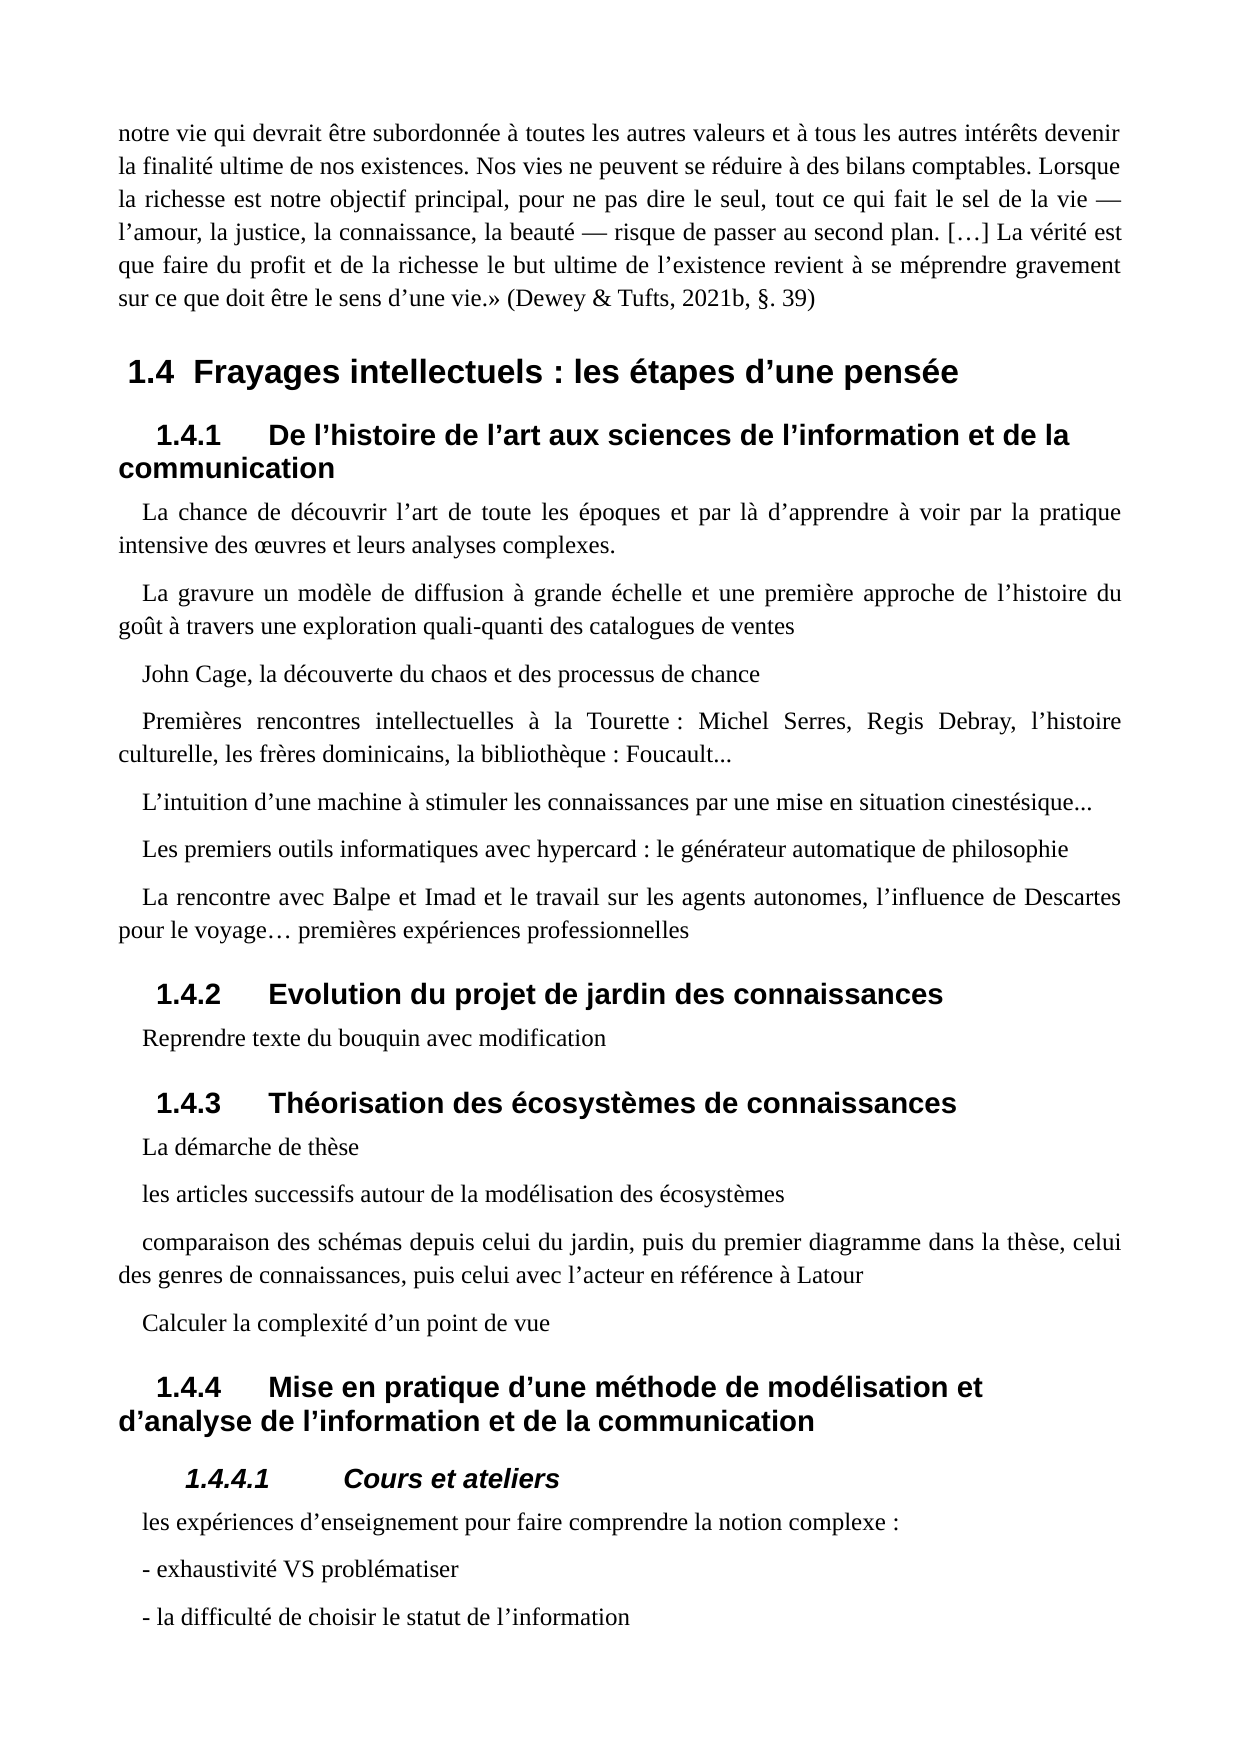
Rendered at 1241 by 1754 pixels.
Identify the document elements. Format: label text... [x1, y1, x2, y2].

text - exhaustivité VS problématiser [118, 1554, 1122, 1583]
text Premières rencontres intellectuelles à la Tourette : Michel Serres, Regis Debray, l’histoire culturelle, les frères dominicains, la bibliothèque : Foucault... [118, 706, 1122, 768]
text comparaison des schémas depuis celui du jardin, puis du premier diagramme dans la thèse, celui des genres de connaissances, puis celui avec l’acteur en référence à Latour [118, 1227, 1122, 1289]
subtitle De l’histoire de l’art aux sciences de l’information et de la communication [118, 417, 1122, 485]
text L’intuition d’une machine à stimuler les connaissances par une mise en situation cinestésique... [118, 787, 1122, 816]
text Les premiers outils informatiques avec hypercard : le générateur automatique de philosophie [118, 834, 1122, 863]
subtitle Evolution du projet de jardin des connaissances [118, 977, 1122, 1011]
subtitle Frayages intellectuels : les étapes d’une pensée [118, 352, 1122, 390]
text La chance de découvrir l’art de toute les époques et par là d’apprendre à voir par la pratique intensive des œuvres et leurs analyses complexes. [118, 497, 1122, 559]
text Reprendre texte du bouquin avec modification [118, 1023, 1122, 1052]
text les expériences d’enseignement pour faire comprendre la notion complexe : [118, 1507, 1122, 1536]
subtitle Théorisation des écosystèmes de connaissances [118, 1086, 1122, 1119]
text La démarche de thèse [118, 1132, 1122, 1161]
text La gravure un modèle de diffusion à grande échelle et une première approche de l’histoire du goût à travers une exploration quali-quanti des catalogues de ventes [118, 578, 1122, 640]
text John Cage, la découverte du chaos et des processus de chance [118, 659, 1122, 687]
text La rencontre avec Balpe et Imad et le travail sur les agents autonomes, l’influence de Descartes pour le voyage… premières expériences professionnelles [118, 882, 1122, 944]
subtitle Mise en pratique d’une méthode de modélisation et d’analyse de l’information et de la communication [118, 1370, 1122, 1437]
text Calculer la complexité d’un point de vue [118, 1308, 1122, 1337]
subtitle Cours et ateliers [118, 1462, 1122, 1494]
text notre vie qui devrait être subordonnée à toutes les autres valeurs et à tous les autres intérêts devenir la finalité ultime de nos existences. Nos vies ne peuvent se réduire à des bilans comptables. Lorsque la richesse est notre objectif principal, pour ne pas dire le seul, tout ce qui fait le sel de la vie — l’amour, la justice, la connaissance, la beauté — risque de passer au second plan. […] La vérité est que faire du profit et de la richesse le but ultime de l’existence revient à se méprendre gravement sur ce que doit être le sens d’une vie.» (Dewey & Tufts, 2021b, §. 39) [118, 118, 1122, 312]
text les articles successifs autour de la modélisation des écosystèmes [118, 1179, 1122, 1208]
text - la difficulté de choisir le statut de l’information [118, 1602, 1122, 1631]
